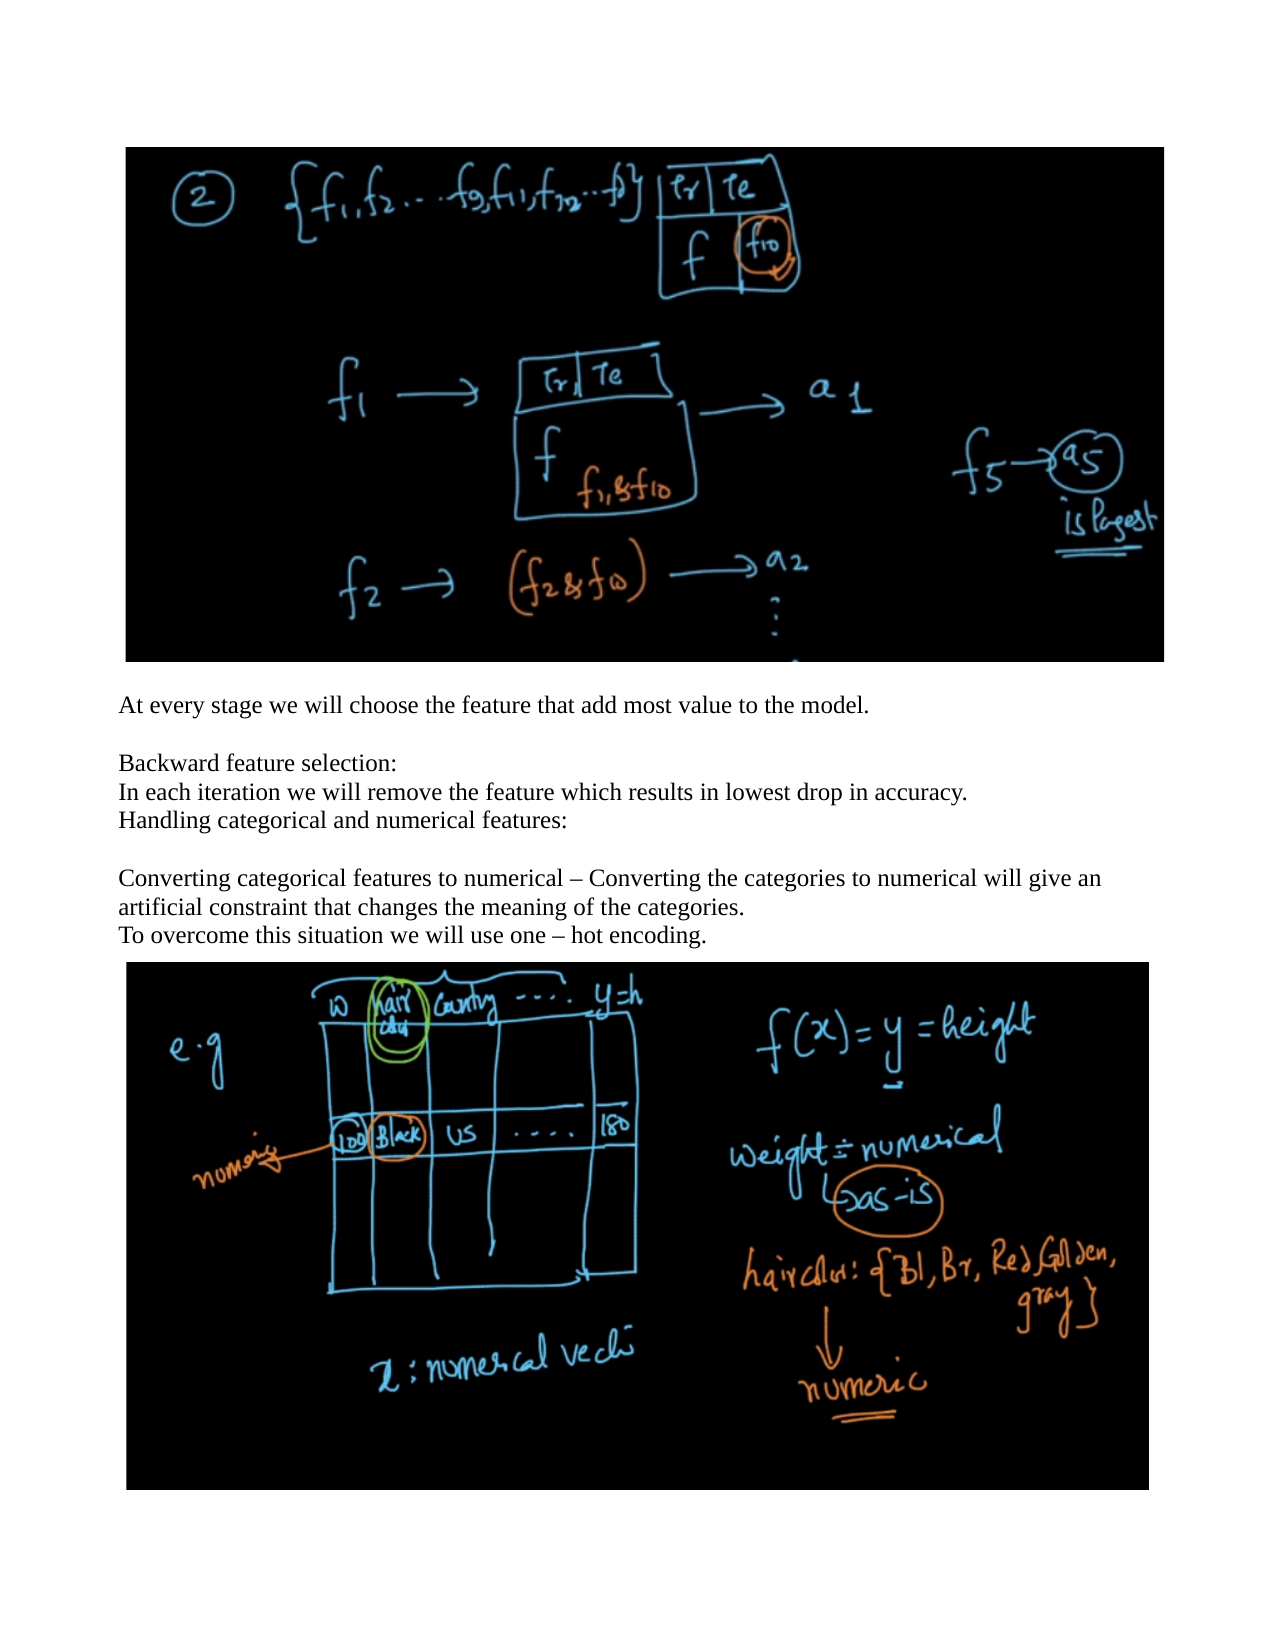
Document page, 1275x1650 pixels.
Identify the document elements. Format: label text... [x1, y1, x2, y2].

picture [126, 962, 1149, 1490]
text At every stage we will choose the feature that add most value to the model. [118, 690, 1157, 719]
text Backward feature selection: [118, 748, 1157, 777]
picture [125, 147, 1165, 662]
text In each iteration we will remove the feature which results in lowest drop in accuracy. [118, 777, 1157, 805]
text Converting categorical features to numerical – Converting the categories to numerical will give an artificial constraint that changes the meaning of the categories. [118, 863, 1157, 920]
text To overcome this situation we will use one – hot encoding. [118, 920, 1157, 949]
text Handling categorical and numerical features: [118, 805, 1157, 834]
